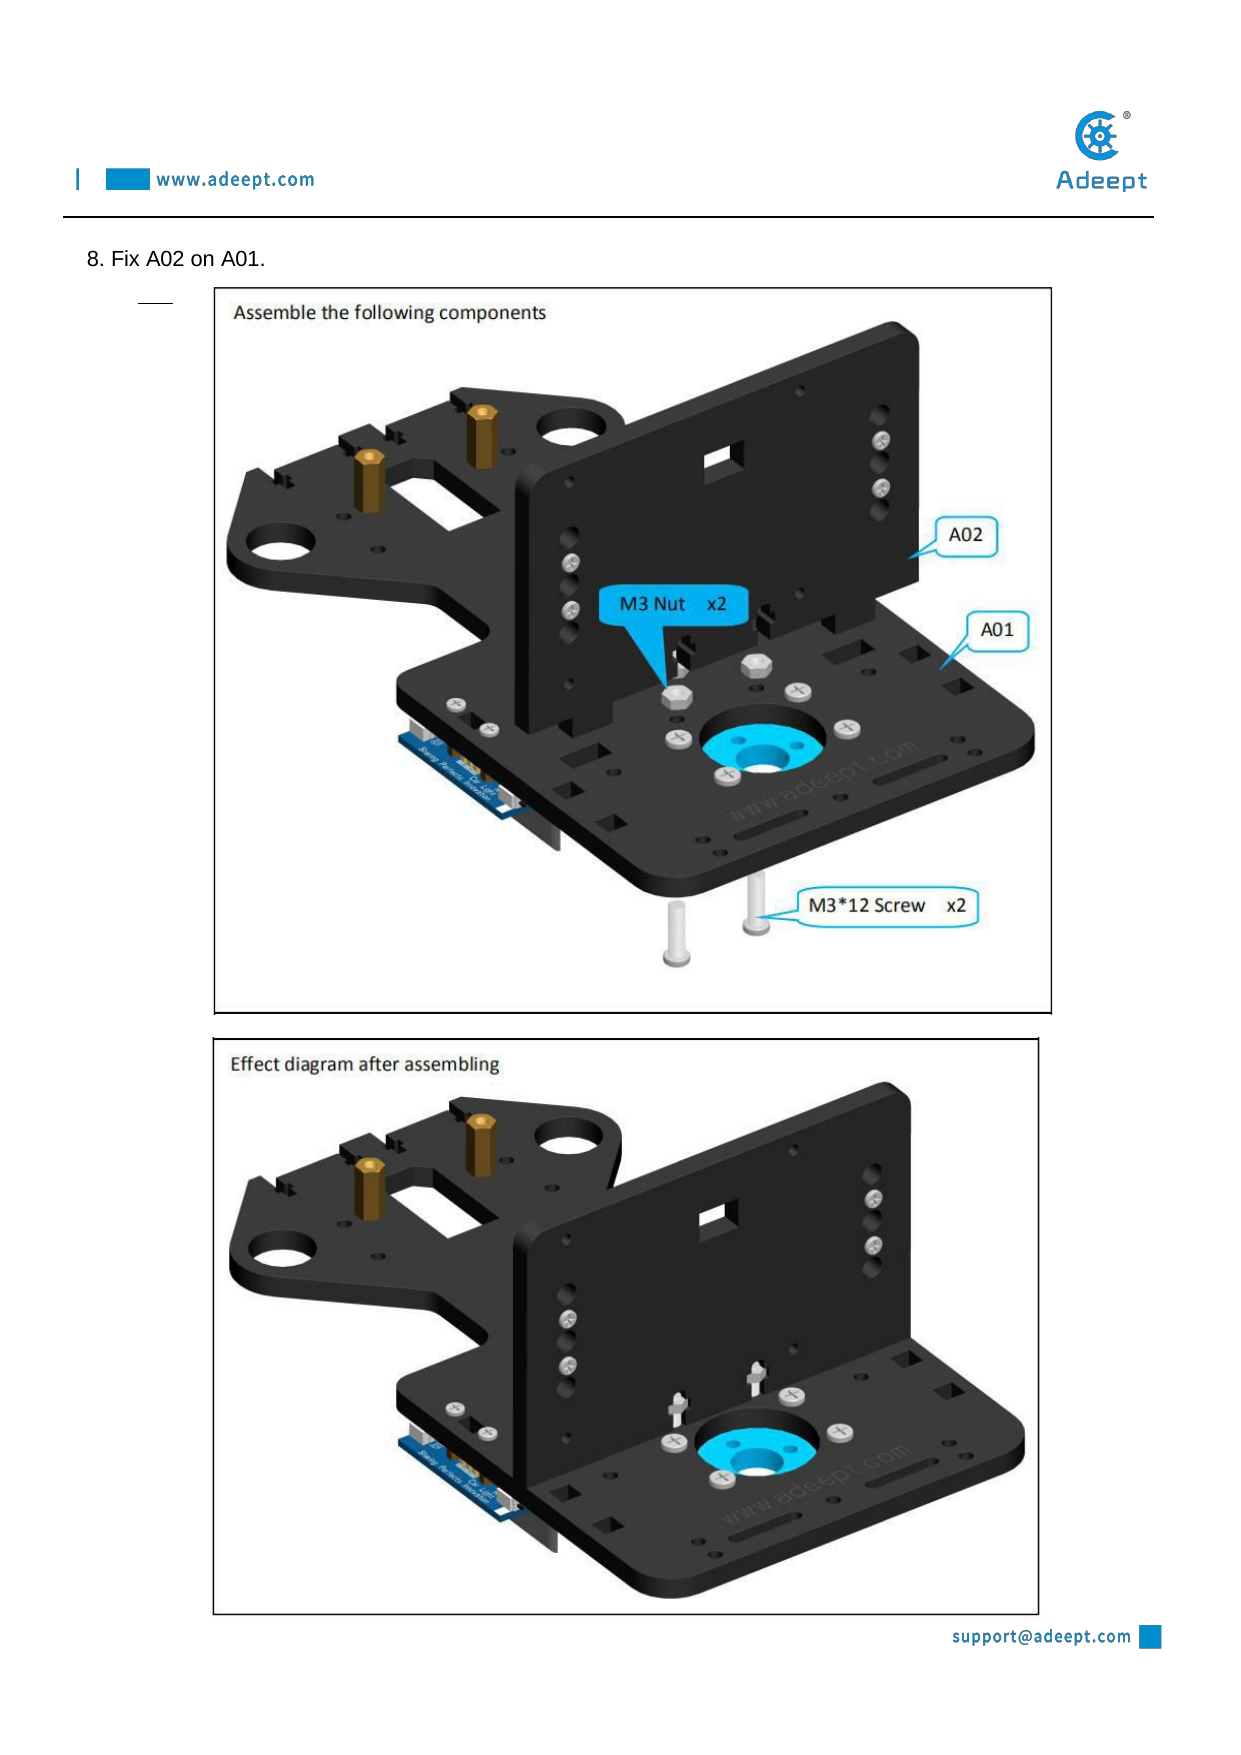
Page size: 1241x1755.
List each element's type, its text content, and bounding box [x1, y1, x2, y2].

text 8. Fix A02 on A01. [87, 246, 1178, 271]
